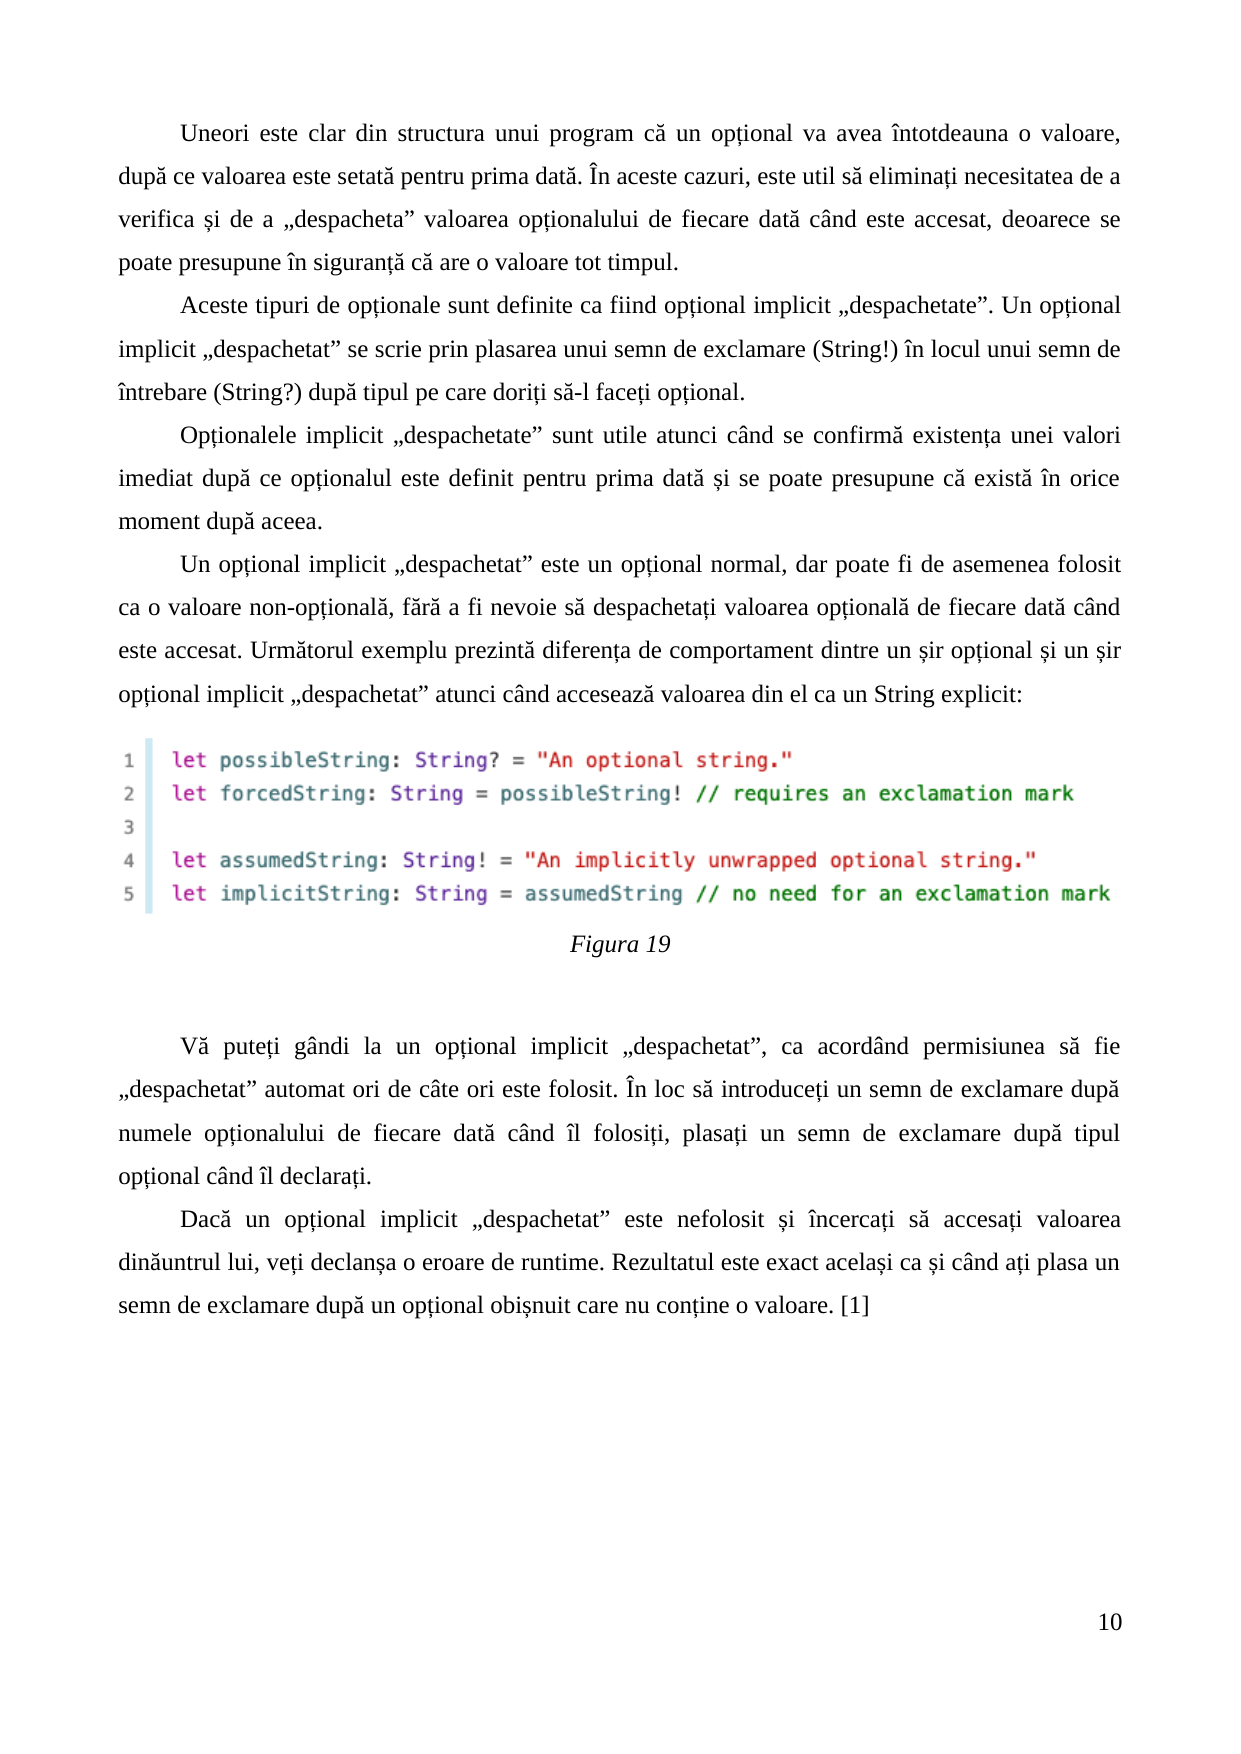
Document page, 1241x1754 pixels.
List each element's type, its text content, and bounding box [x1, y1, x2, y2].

text Aceste tipuri de opționale sunt definite ca fiind opțional implicit „despachetate”. Un opțional implicit „despachetat” se scrie prin plasarea unui semn de exclamare (String!) în locul unui semn de întrebare (String?) după tipul pe care doriți să-l faceți opțional. [118, 291, 1122, 406]
text Uneori este clar din structura unui program că un opțional va avea întotdeauna o valoare, după ce valoarea este setată pentru prima dată. În aceste cazuri, este util să eliminați necesitatea de a verifica și de a „despacheta” valoarea opționalului de fiecare dată când este accesat, deoarece se poate presupune în siguranță că are o valoare tot timpul. [118, 118, 1122, 276]
text Vă puteți gândi la un opțional implicit „despachetat”, ca acordând permisiunea să fie „despachetat” automat ori de câte ori este folosit. În loc să introduceți un semn de exclamare după numele opționalului de fiecare dată când îl folosiți, plasați un semn de exclamare după tipul opțional când îl declarați. [118, 1031, 1122, 1189]
picture [118, 734, 1123, 924]
text Dacă un opțional implicit „despachetat” este nefolosit și încercați să accesați valoarea dinăuntrul lui, veți declanșa o eroare de runtime. Rezultatul este exact același ca și când ați plasa un semn de exclamare după un opțional obișnuit care nu conține o valoare. [1] [118, 1204, 1122, 1319]
text Figura 19 [118, 924, 1122, 958]
text Un opțional implicit „despachetat” este un opțional normal, dar poate fi de asemenea folosit ca o valoare non-opțională, fără a fi nevoie să despachetați valoarea opțională de fiecare dată când este accesat. Următorul exemplu prezintă diferența de comportament dintre un șir opțional și un șir opțional implicit „despachetat” atunci când accesează valoarea din el ca un String explicit: [118, 549, 1122, 707]
text Opționalele implicit „despachetate” sunt utile atunci când se confirmă existența unei valori imediat după ce opționalul este definit pentru prima dată și se poate presupune că există în orice moment după aceea. [118, 420, 1122, 535]
